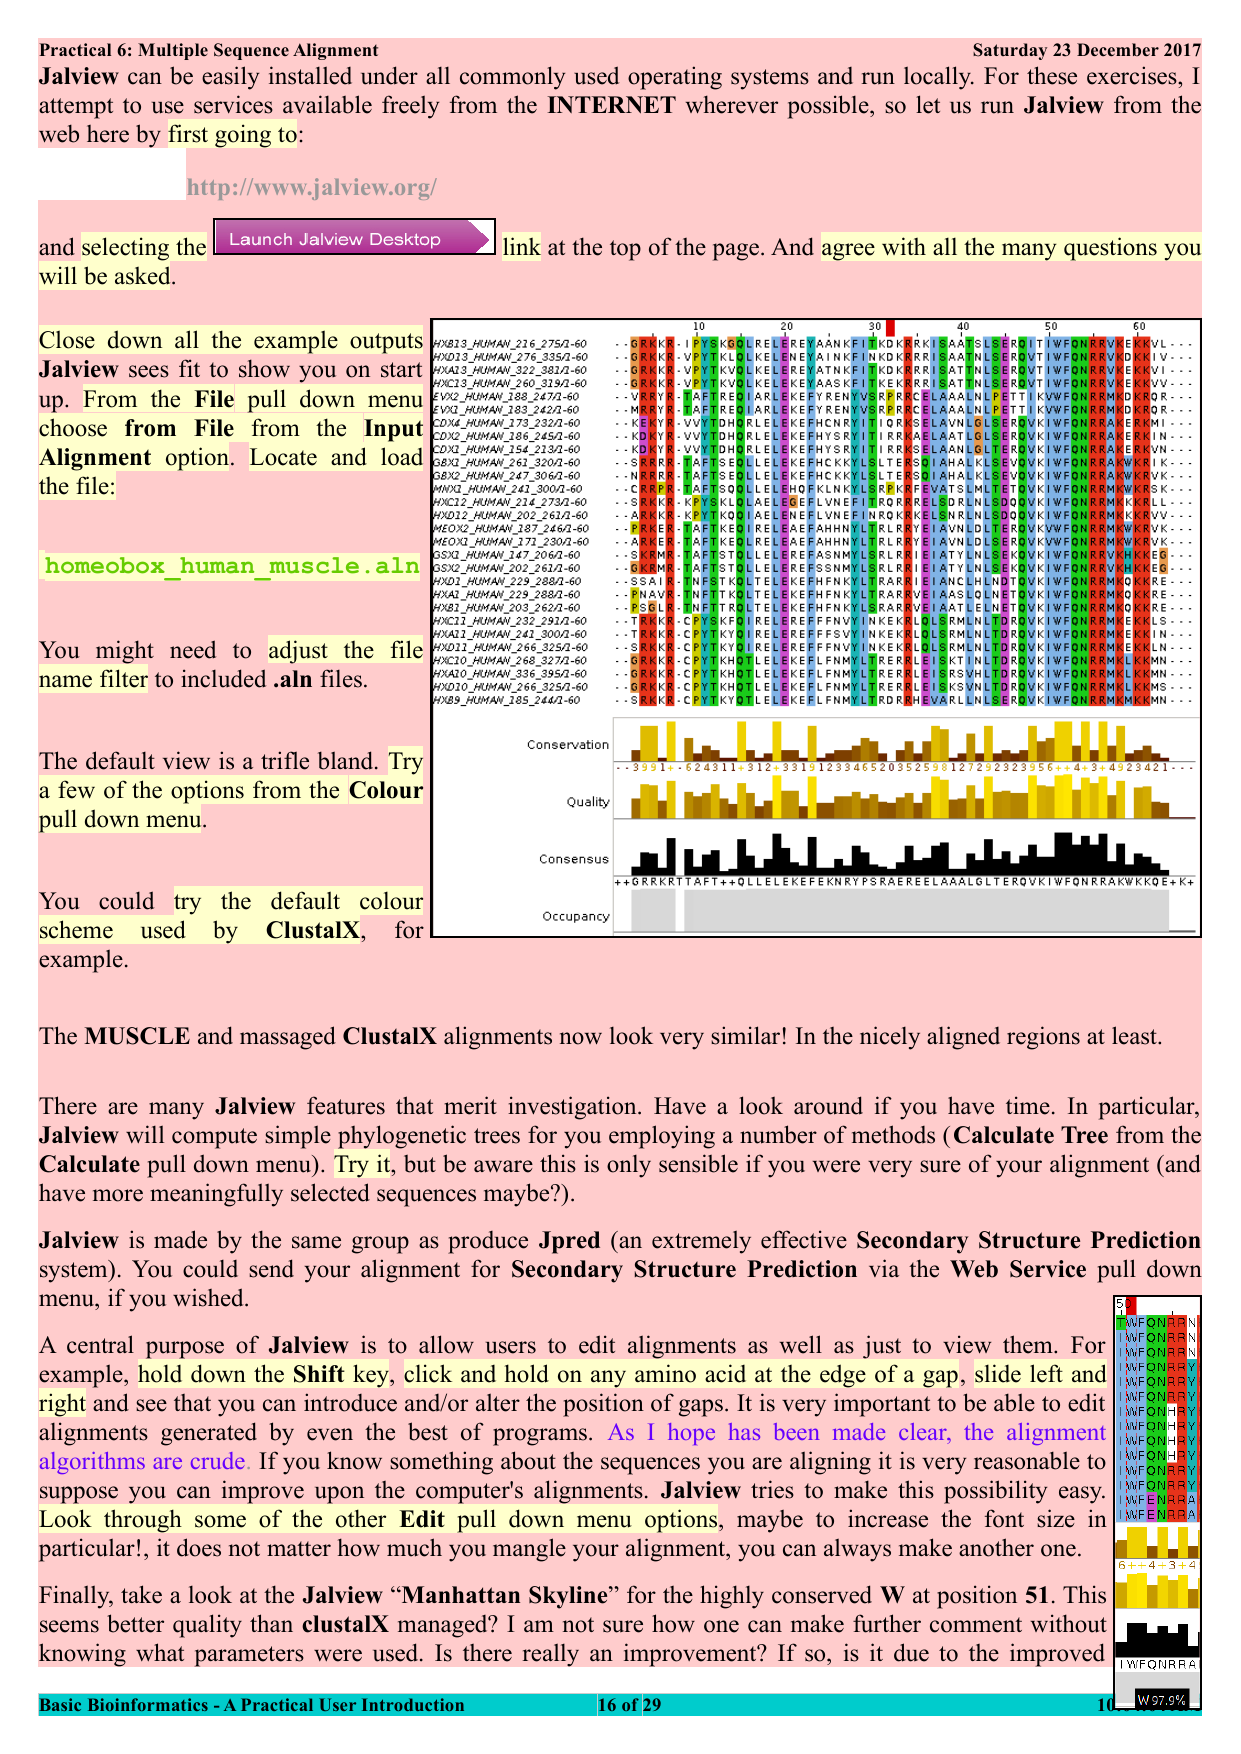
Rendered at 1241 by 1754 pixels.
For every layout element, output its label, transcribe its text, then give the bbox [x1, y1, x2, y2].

text You might need to adjust the file name filter to included .aln files. [38, 634, 429, 693]
text A central purpose of Jalview is to allow users to edit alignments as well as just to view them. For example, hold down the Shift key, click and hold on any amino acid at the edge of a gap, slide left and right and see that you can introduce and/or alter the position of gaps. It is very important to be able to edit alignments generated by even the best of programs. As I hope has been made clear, the alignment algorithms are crude. If you know something about the sequences you are aligning it is very reasonable to suppose you can improve upon the computer's alignments. Jalview tries to make this possibility easy. Look through some of the other Edit pull down menu options, maybe to increase the font size in particular!, it does not matter how much you mangle your alignment, you can always make another one. [38, 1330, 1113, 1562]
text http://www.jalview.org/ [186, 171, 1202, 200]
text and selecting thelink at the top of the page. And agree with all the many questions you will be asked. [38, 218, 1202, 290]
text You could try the default colour scheme used by ClustalX, for example. [38, 886, 1202, 973]
text The MUSCLE and massaged ClustalX alignments now look very similar! In the nicely aligned regions at least. [38, 1021, 1202, 1049]
text Finally, take a look at the Jalview “Manhattan Skyline” for the highly conserved W at position 51. This seems better quality than clustalX managed? I am not sure how one can make further comment without knowing what parameters were used. Is there really an improvement? If so, is it due to the improved [38, 1580, 1113, 1667]
text homeobox_human_muscle.aln [38, 553, 429, 581]
text The default view is a trifle bland. Try a few of the options from the Colour pull down menu. [38, 746, 429, 833]
text Jalview is made by the same group as produce Jpred (an extremely effective Secondary Structure Prediction system). You could send your alignment for Secondary Structure Prediction via the Web Service pull down menu, if you wished. [38, 1225, 1202, 1312]
picture [432, 320, 1200, 936]
text Close down all the example outputs Jalview sees fit to show you on start up. From the File pull down menu choose from File from the Input Alignment option. Locate and load the file: [38, 319, 430, 938]
text There are many Jalview features that merit investigation. Have a look around if you have time. In particular, Jalview will compute simple phylogenetic trees for you employing a number of methods (Calculate Tree from the Calculate pull down menu). Try it, but be aware this is only sensible if you were very sure of your alignment (and have more meaningfully selected sequences maybe?). [38, 1091, 1202, 1207]
text Jalview can be easily installed under all commonly used operating systems and run locally. For these exercises, I attempt to use services available freely from the INTERNET wherever possible, so let us run Jalview from the web here by first going to: [38, 61, 1202, 148]
picture [215, 220, 494, 253]
picture [1115, 1297, 1200, 1708]
